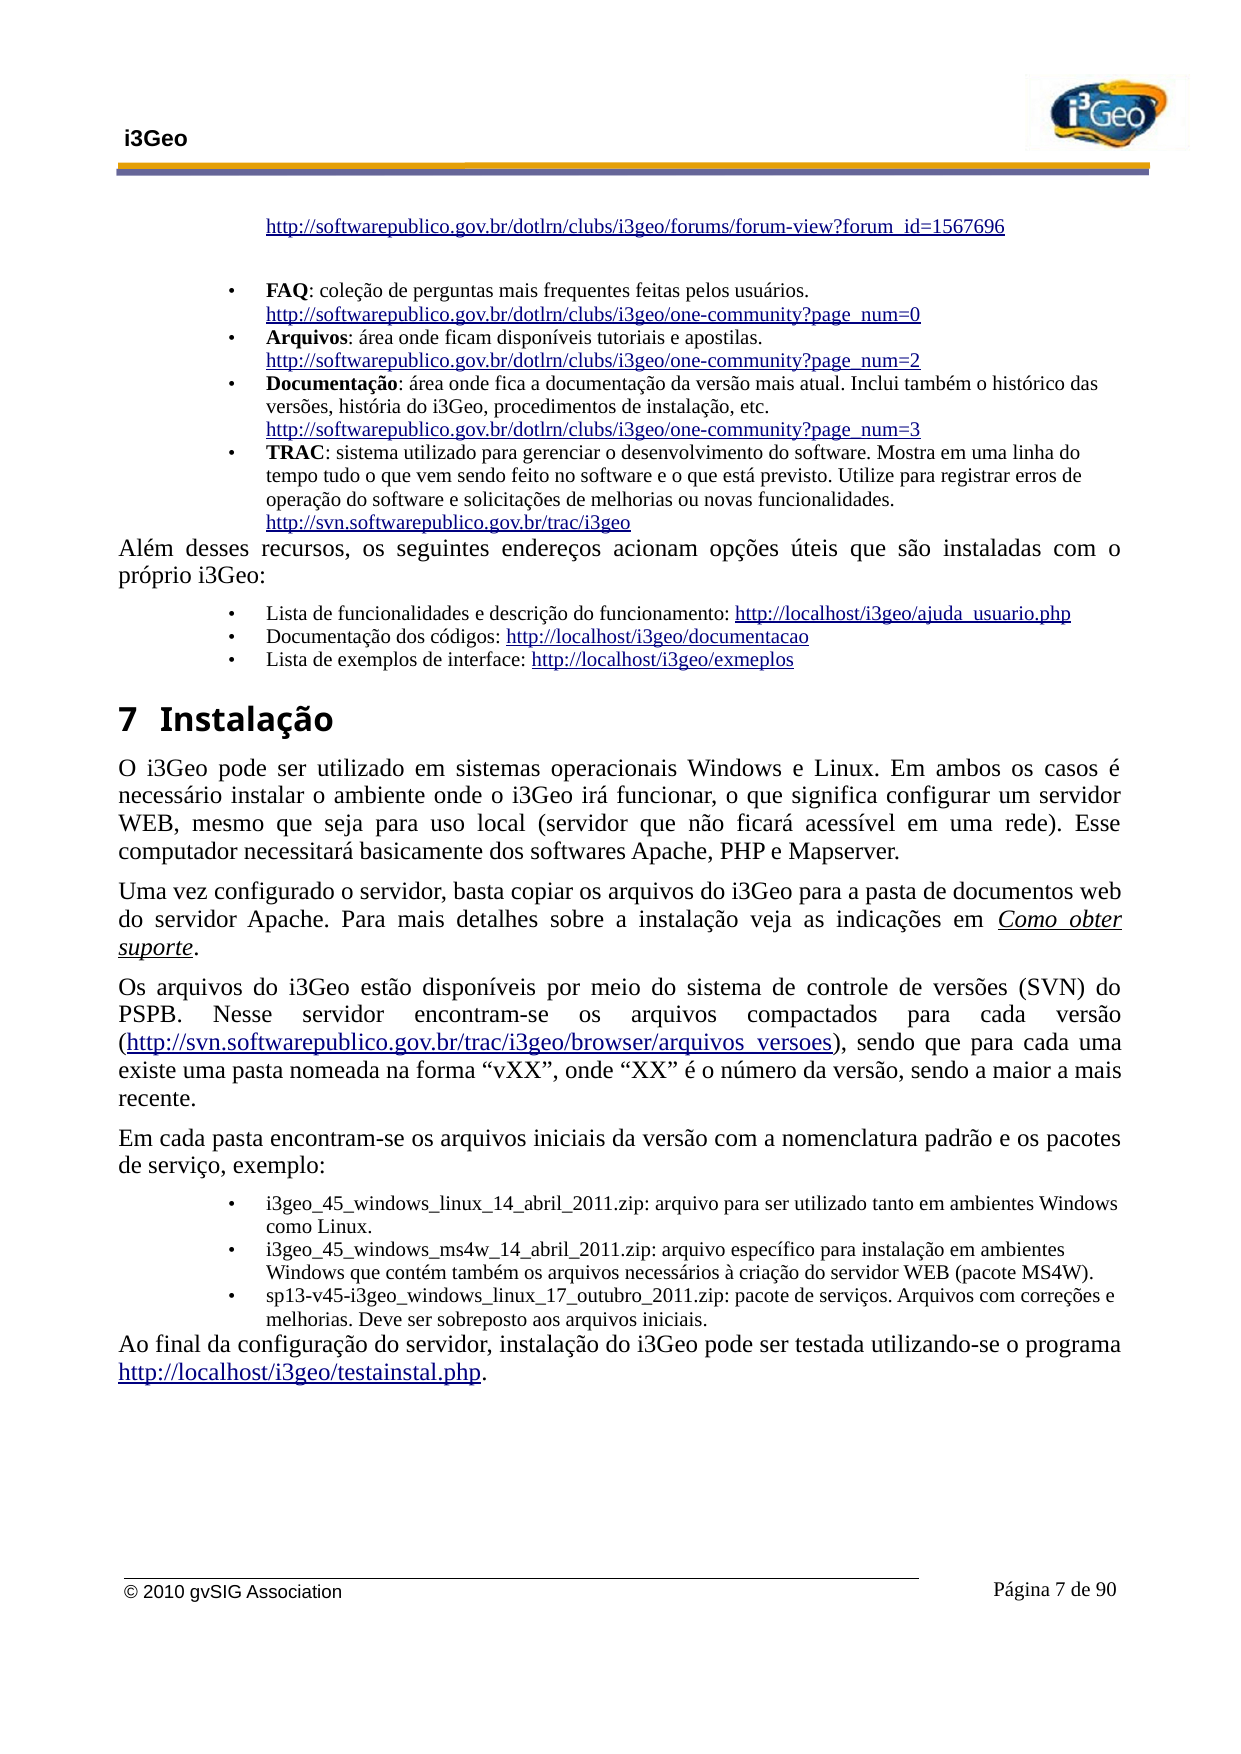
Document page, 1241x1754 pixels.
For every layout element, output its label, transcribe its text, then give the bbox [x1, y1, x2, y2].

list http://softwarepublico.gov.br/dotlrn/clubs/i3geo/forums/forum-view?forum_id=1567696 [228, 214, 1122, 238]
list i3geo_45_windows_ms4w_14_abril_2011.zip: arquivo específico para instalação em ambientes Windows que contém também os arquivos necessários à criação do servidor WEB (pacote MS4W). [228, 1238, 1122, 1284]
list i3geo_45_windows_linux_14_abril_2011.zip: arquivo para ser utilizado tanto em ambientes Windows como Linux. [228, 1192, 1122, 1238]
list TRAC: sistema utilizado para gerenciar o desenvolvimento do software. Mostra em uma linha do tempo tudo o que vem sendo feito no software e o que está previsto. Utilize para registrar erros de operação do software e solicitações de melhorias ou novas funcionalidades. http://svn.softwarepublico.gov.br/trac/i3geo [228, 441, 1122, 534]
list Arquivos: área onde ficam disponíveis tutoriais e apostilas. http://softwarepublico.gov.br/dotlrn/clubs/i3geo/one-community?page_num=2 [228, 326, 1122, 372]
text Ao final da configuração do servidor, instalação do i3Geo pode ser testada utilizando-se o programa http://localhost/i3geo/testainstal.php. [118, 1331, 1122, 1386]
text O i3Geo pode ser utilizado em sistemas operacionais Windows e Linux. Em ambos os casos é necessário instalar o ambiente onde o i3Geo irá funcionar, o que significa configurar um servidor WEB, mesmo que seja para uso local (servidor que não ficará acessível em uma rede). Esse computador necessitará basicamente dos softwares Apache, PHP e Mapserver. [118, 754, 1122, 865]
text Uma vez configurado o servidor, basta copiar os arquivos do i3Geo para a pasta de documentos web do servidor Apache. Para mais detalhes sobre a instalação veja as indicações em Como obter suporte. [118, 877, 1122, 960]
list Lista de exemplos de interface: http://localhost/i3geo/exmeplos [228, 648, 1122, 671]
picture [1025, 74, 1191, 151]
text Em cada pasta encontram-se os arquivos iniciais da versão com a nomenclatura padrão e os pacotes de serviço, exemplo: [118, 1124, 1122, 1179]
list Documentação: área onde fica a documentação da versão mais atual. Inclui também o histórico das versões, história do i3Geo, procedimentos de instalação, etc. http://softwarepublico.gov.br/dotlrn/clubs/i3geo/one-community?page_num=3 [228, 372, 1122, 441]
list FAQ: coleção de perguntas mais frequentes feitas pelos usuários. http://softwarepublico.gov.br/dotlrn/clubs/i3geo/one-community?page_num=0 [228, 279, 1122, 326]
text Além desses recursos, os seguintes endereços acionam opções úteis que são instaladas com o próprio i3Geo: [118, 534, 1122, 589]
list Lista de funcionalidades e descrição do funcionamento: http://localhost/i3geo/ajuda_usuario.php [228, 602, 1122, 625]
list sp13-v45-i3geo_windows_linux_17_outubro_2011.zip: pacote de serviços. Arquivos com correções e melhorias. Deve ser sobreposto aos arquivos iniciais. [228, 1284, 1122, 1331]
text Os arquivos do i3Geo estão disponíveis por meio do sistema de controle de versões (SVN) do PSPB. Nesse servidor encontram-se os arquivos compactados para cada versão (http://svn.softwarepublico.gov.br/trac/i3geo/browser/arquivos_versoes), sendo que para cada uma existe uma pasta nomeada na forma “vXX”, onde “XX” é o número da versão, sendo a maior a mais recente. [118, 973, 1122, 1111]
list Documentação dos códigos: http://localhost/i3geo/documentacao [228, 625, 1122, 648]
subtitle Instalação [118, 696, 1122, 741]
